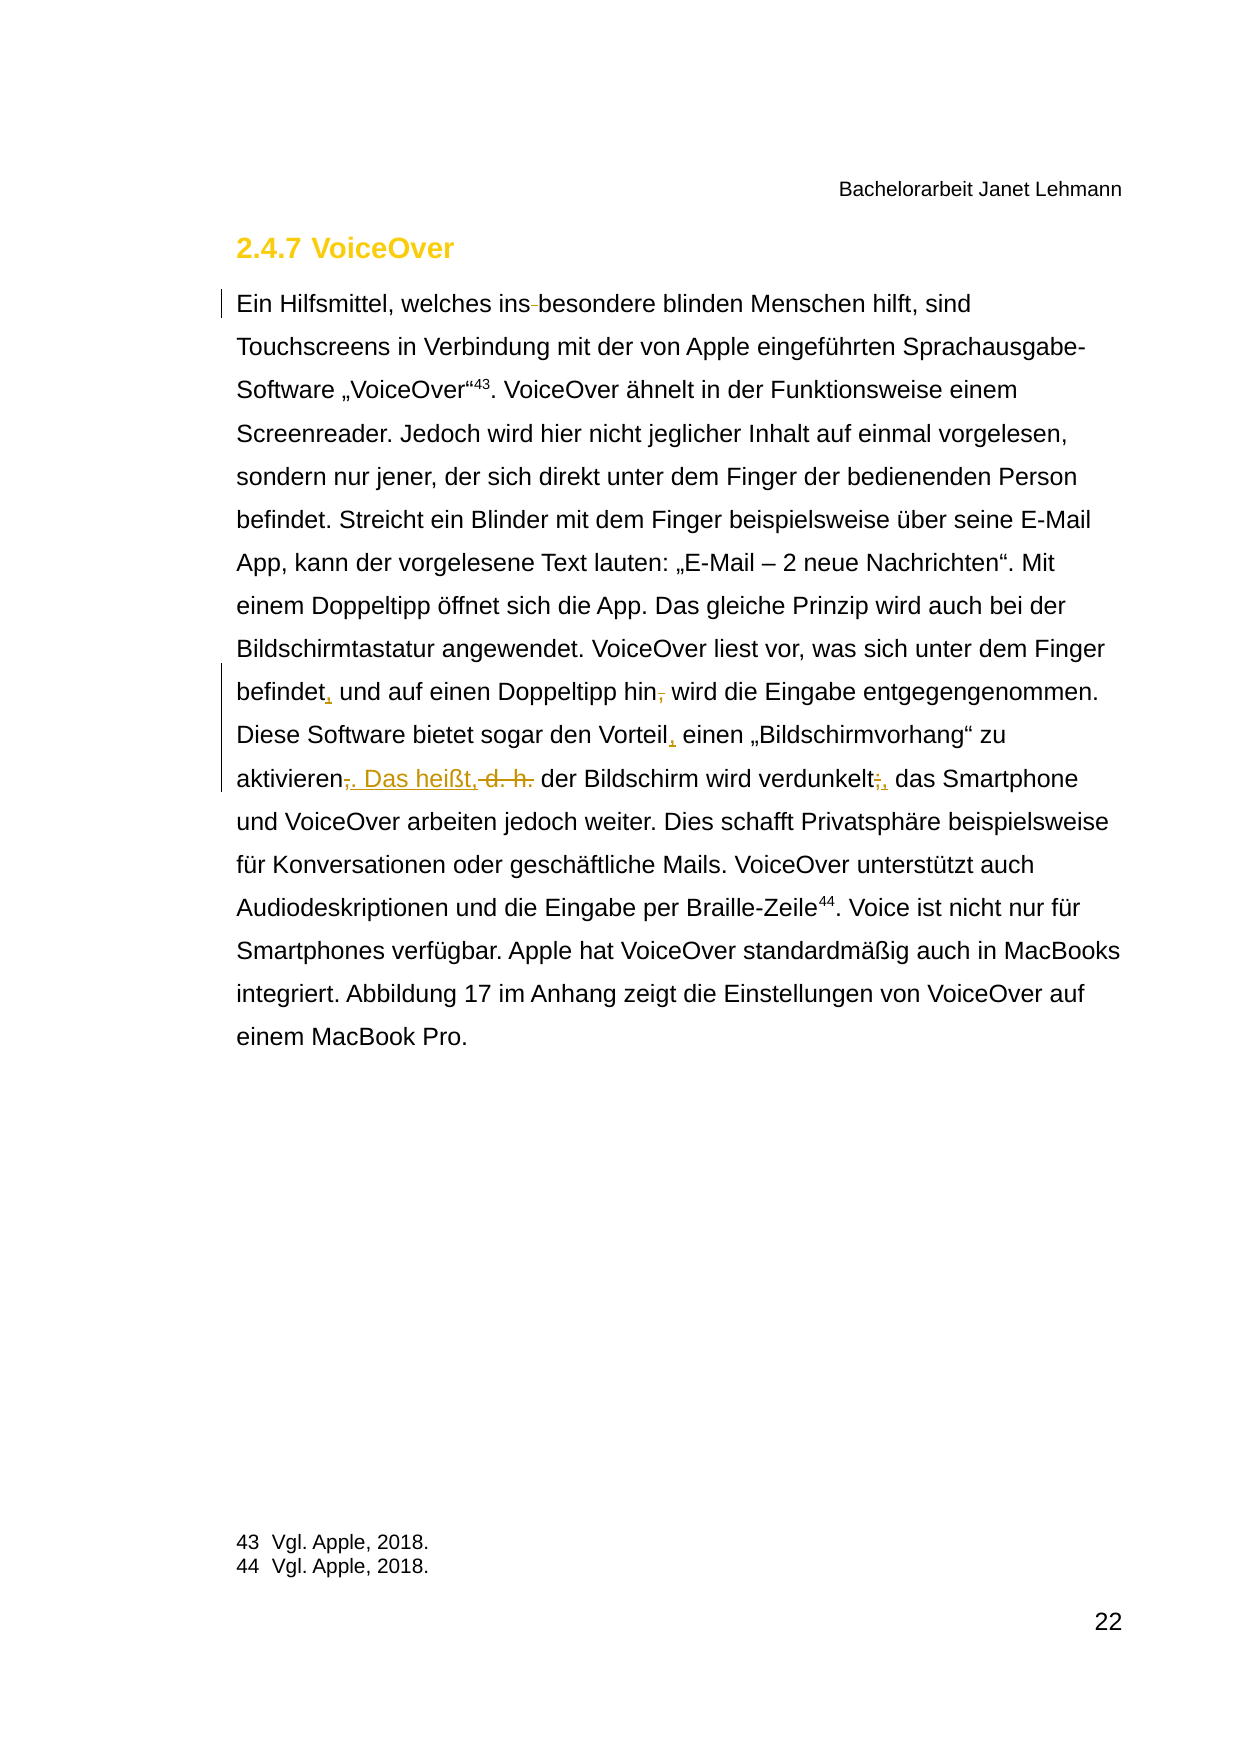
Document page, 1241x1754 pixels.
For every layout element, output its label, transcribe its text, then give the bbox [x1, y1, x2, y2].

subtitle VoiceOver [236, 231, 1122, 264]
text Vgl. Apple, 2018. [236, 1530, 1122, 1554]
text Vgl. Apple, 2018. [236, 1554, 1122, 1578]
text Ein Hilfsmittel, welches insbesondere blinden Menschen hilft, sind Touchscreens in Verbindung mit der von Apple eingeführten Sprachausgabe-Software „VoiceOver“. VoiceOver ähnelt in der Funktionsweise einem Screenreader. Jedoch wird hier nicht jeglicher Inhalt auf einmal vorgelesen, sondern nur jener, der sich direkt unter dem Finger der bedienenden Person befindet. Streicht ein Blinder mit dem Finger beispielsweise über seine E-Mail App, kann der vorgelesene Text lauten: „E-Mail – 2 neue Nachrichten“. Mit einem Doppeltipp öffnet sich die App. Das gleiche Prinzip wird auch bei der Bildschirmtastatur angewendet. VoiceOver liest vor, was sich unter dem Finger befindet, und auf einen Doppeltipp hin wird die Eingabe entgegengenommen. Diese Software bietet sogar den Vorteil, einen „Bildschirmvorhang“ zu aktivieren. Das heißt, der Bildschirm wird verdunkelt, das Smartphone und VoiceOver arbeiten jedoch weiter. Dies schafft Privatsphäre beispielsweise für Konversationen oder geschäftliche Mails. VoiceOver unterstützt auch Audiodeskriptionen und die Eingabe per Braille-Zeile. Voice ist nicht nur für Smartphones verfügbar. Apple hat VoiceOver standardmäßig auch in MacBooks integriert. Abbildung 17 im Anhang zeigt die Einstellungen von VoiceOver auf einem MacBook Pro. [236, 289, 1122, 1051]
